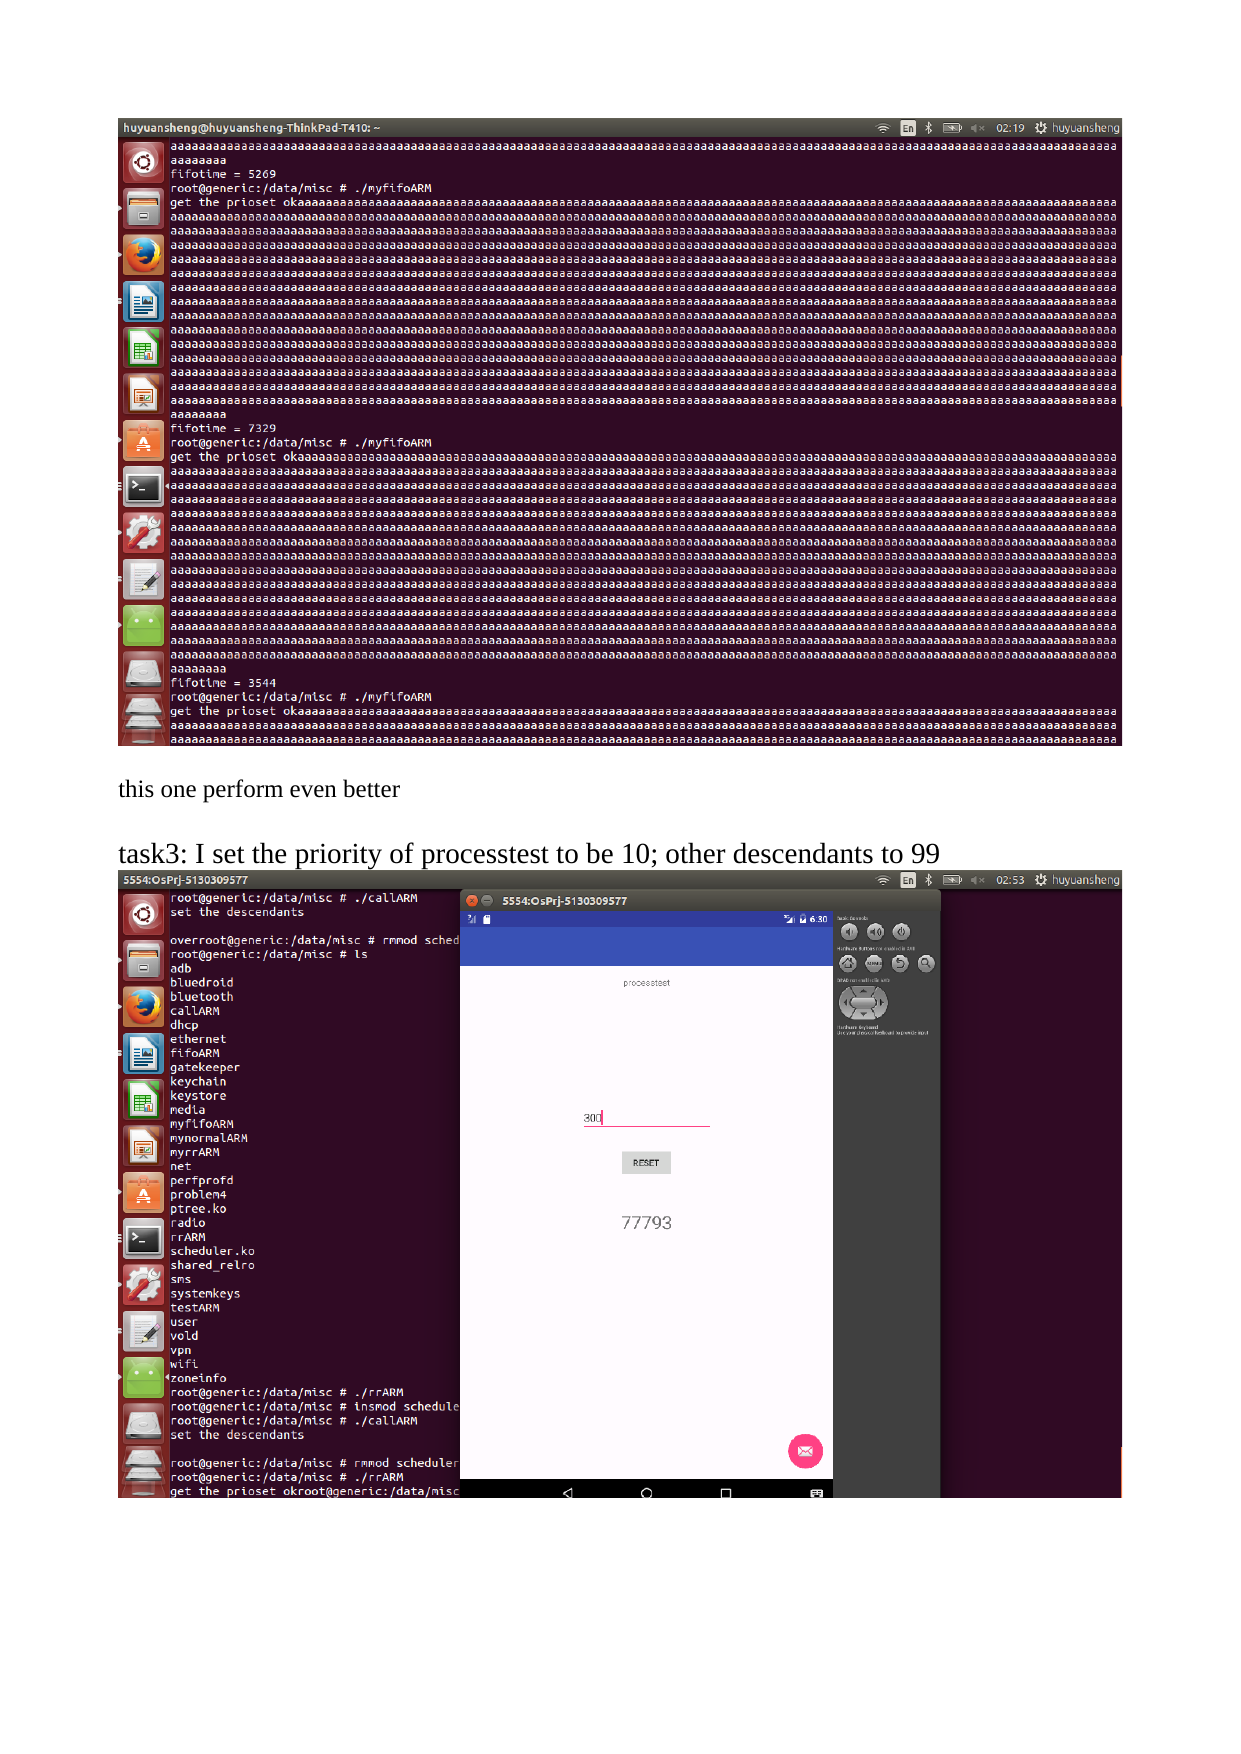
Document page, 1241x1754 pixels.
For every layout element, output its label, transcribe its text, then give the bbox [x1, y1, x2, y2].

text task3: I set the priority of processtest to be 10; other descendants to 99 [118, 837, 1122, 870]
text this one perform even better [118, 774, 1122, 803]
picture [118, 118, 1123, 746]
picture [118, 870, 1123, 1498]
